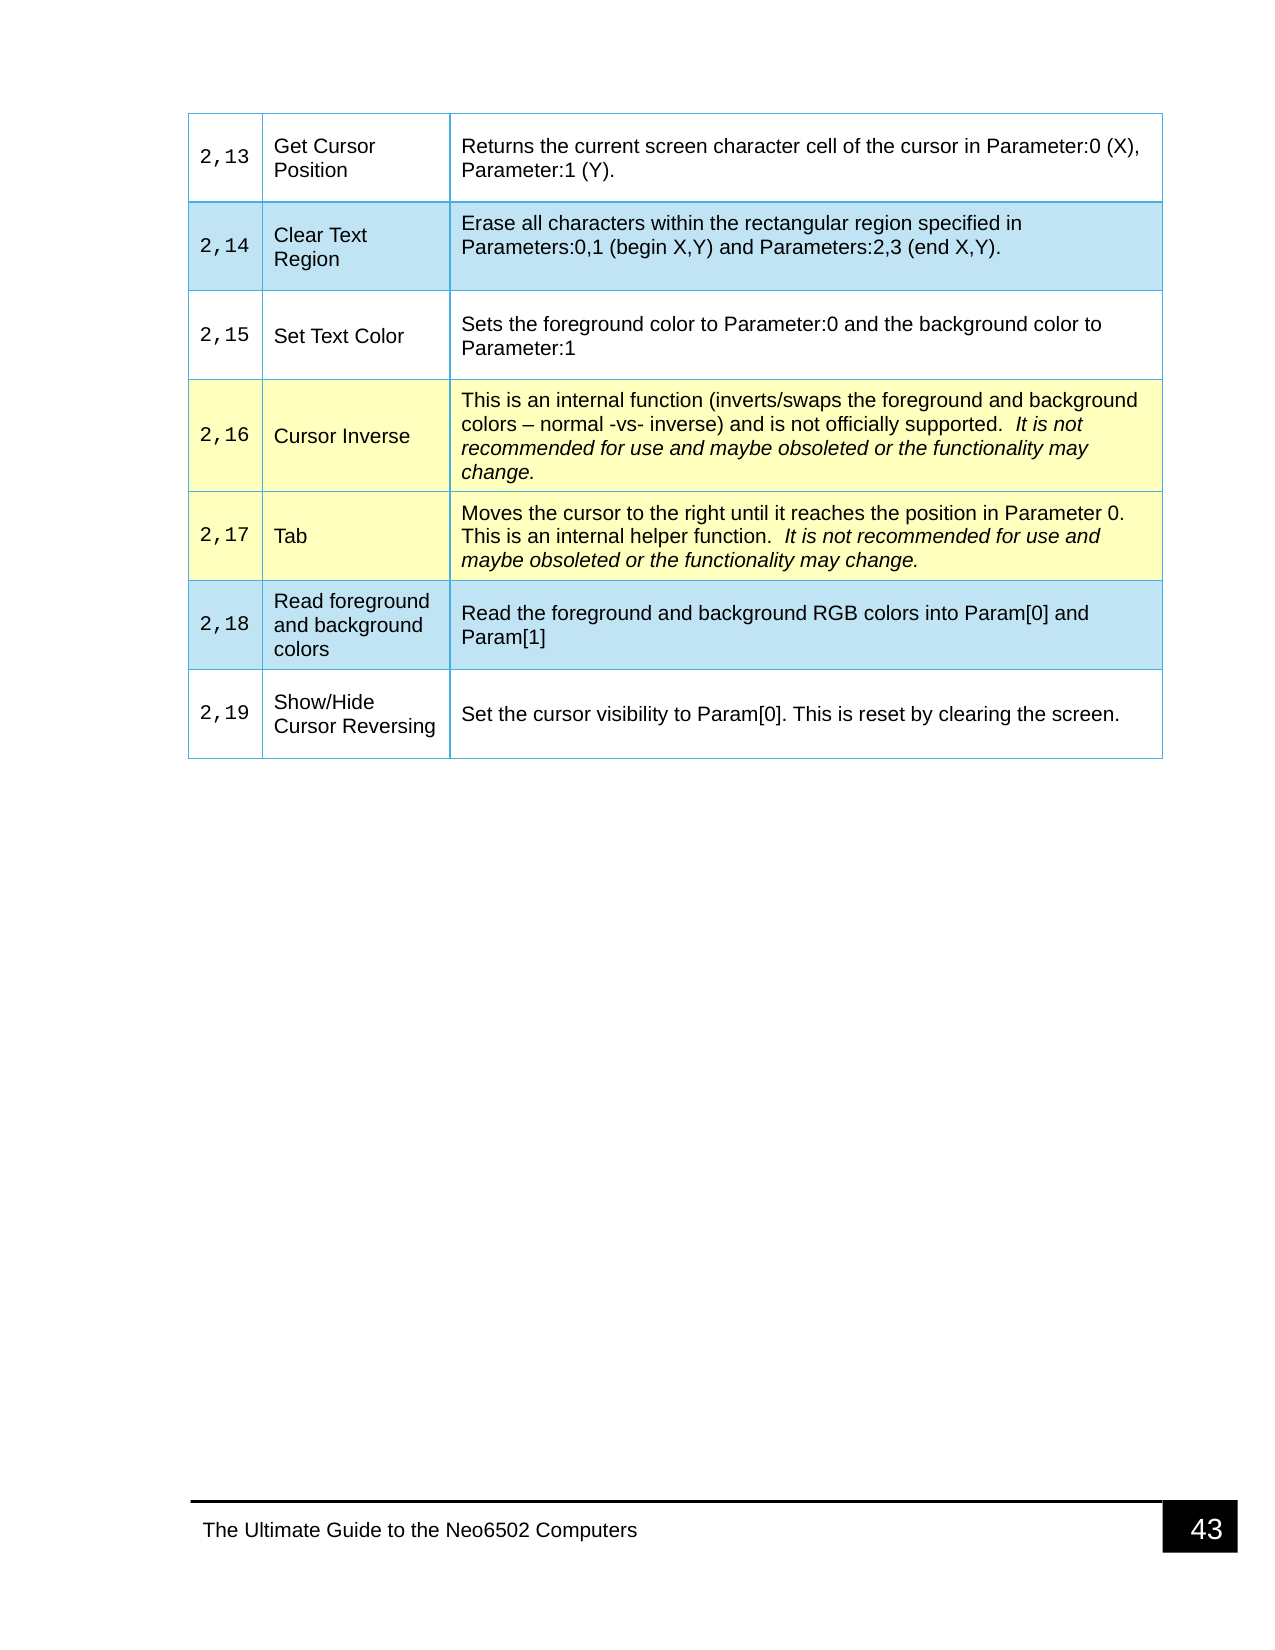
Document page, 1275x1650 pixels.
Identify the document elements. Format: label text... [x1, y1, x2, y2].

table_cell Clear Text Region [263, 203, 449, 290]
table_cell Cursor Inverse [263, 380, 449, 491]
table_cell 2,15 [189, 291, 262, 379]
table_cell Sets the foreground color to Parameter:0 and the background color to Parameter:1 [451, 291, 1162, 379]
table_cell Read the foreground and background RGB colors into Param[0] and Param[1] [451, 581, 1162, 669]
table_cell 2,13 [189, 114, 262, 201]
table_cell Moves the cursor to the right until it reaches the position in Parameter 0. This is an internal helper function. It is not recommended for use and maybe obsoleted or the functionality may change. [451, 492, 1162, 580]
table_cell 2,16 [189, 380, 262, 491]
table_cell 2,17 [189, 492, 262, 580]
table_cell 2,19 [189, 670, 262, 758]
table_cell Tab [263, 492, 449, 580]
table_cell Get Cursor Position [263, 114, 449, 201]
table_cell Show/Hide Cursor Reversing [263, 670, 449, 758]
table_cell 2,14 [189, 203, 262, 290]
table_cell Read foreground and background colors [263, 581, 449, 669]
table_cell 2,18 [189, 581, 262, 669]
table_cell Returns the current screen character cell of the cursor in Parameter:0 (X), Parameter:1 (Y). [451, 114, 1162, 201]
table_cell This is an internal function (inverts/swaps the foreground and background colors – normal -vs- inverse) and is not officially supported. It is not recommended for use and maybe obsoleted or the functionality may change. [451, 380, 1162, 491]
table_cell Set the cursor visibility to Param[0]. This is reset by clearing the screen. [451, 670, 1162, 758]
table_cell Set Text Color [263, 291, 449, 379]
table_cell Erase all characters within the rectangular region specified in Parameters:0,1 (begin X,Y) and Parameters:2,3 (end X,Y). [451, 203, 1162, 290]
